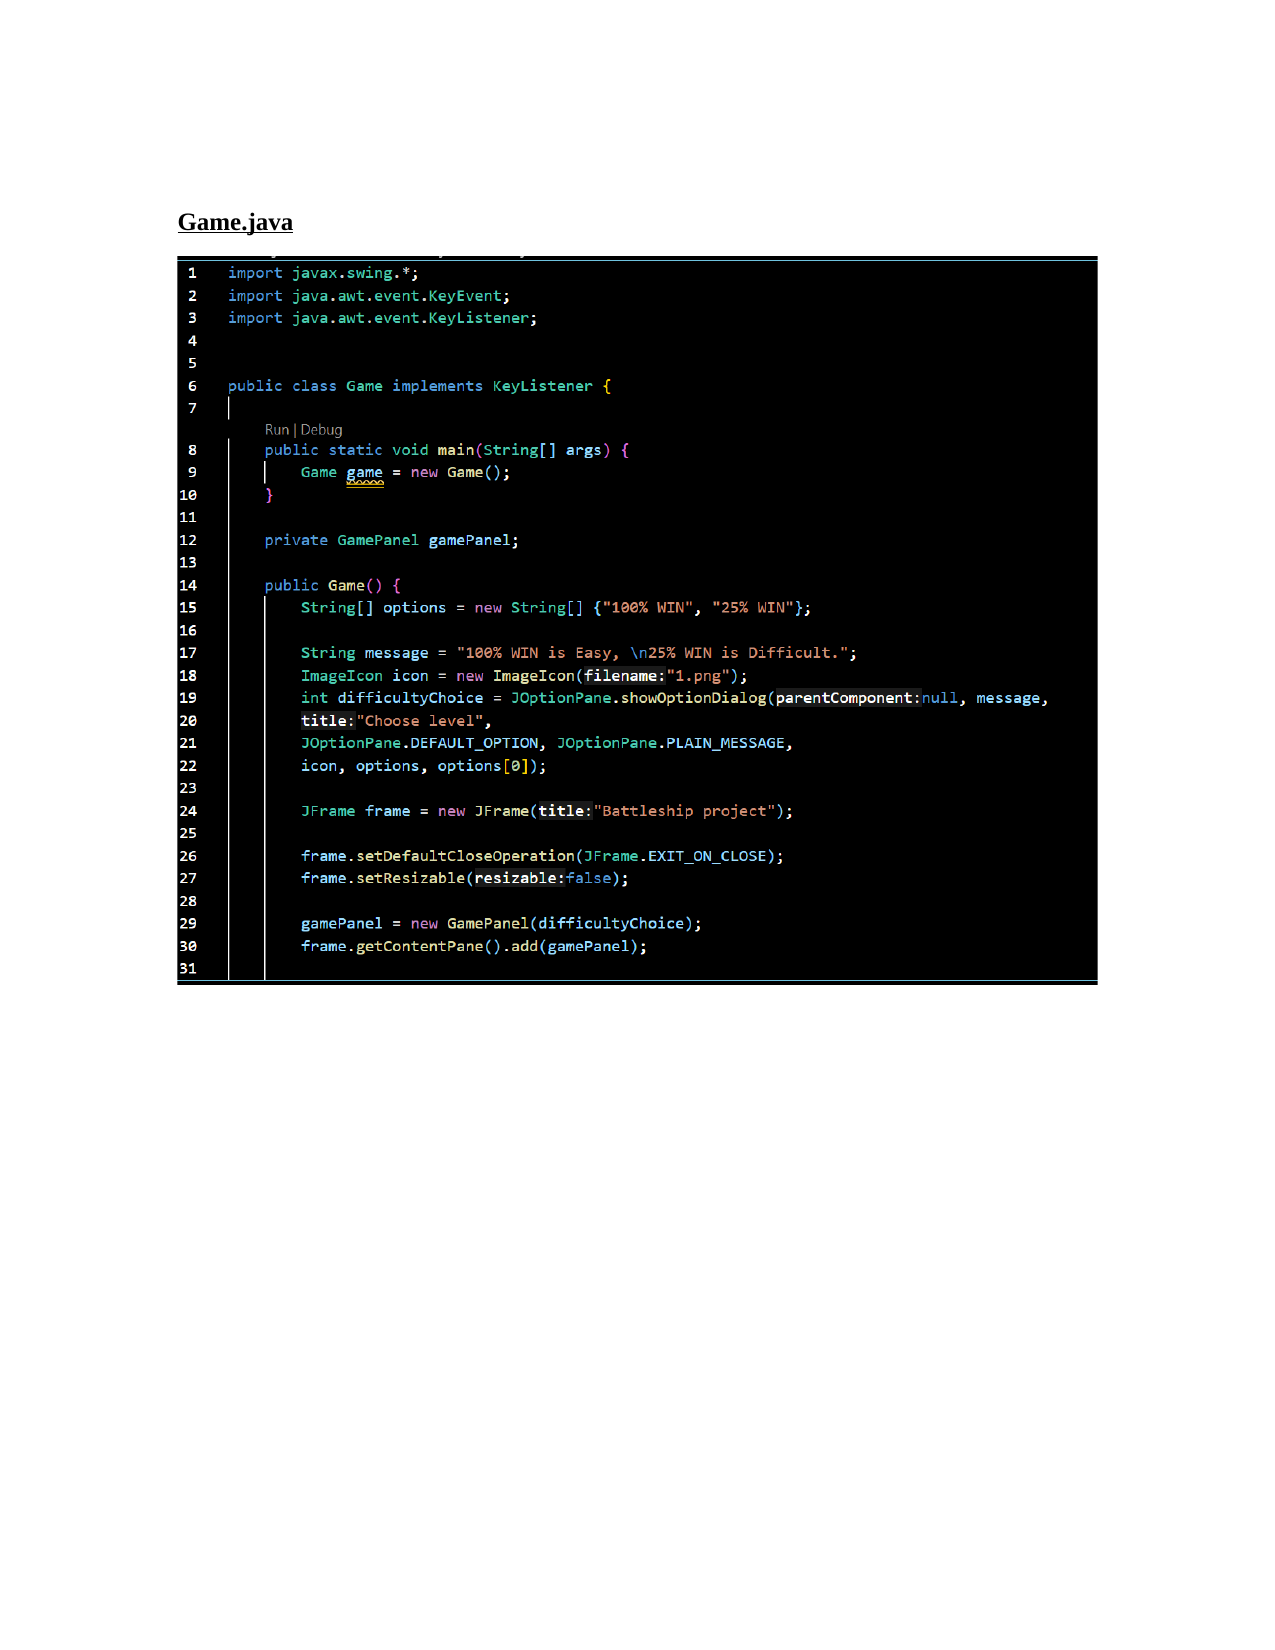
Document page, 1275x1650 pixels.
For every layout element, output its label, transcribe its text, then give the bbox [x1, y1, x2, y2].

text Game.java [177, 207, 1098, 236]
